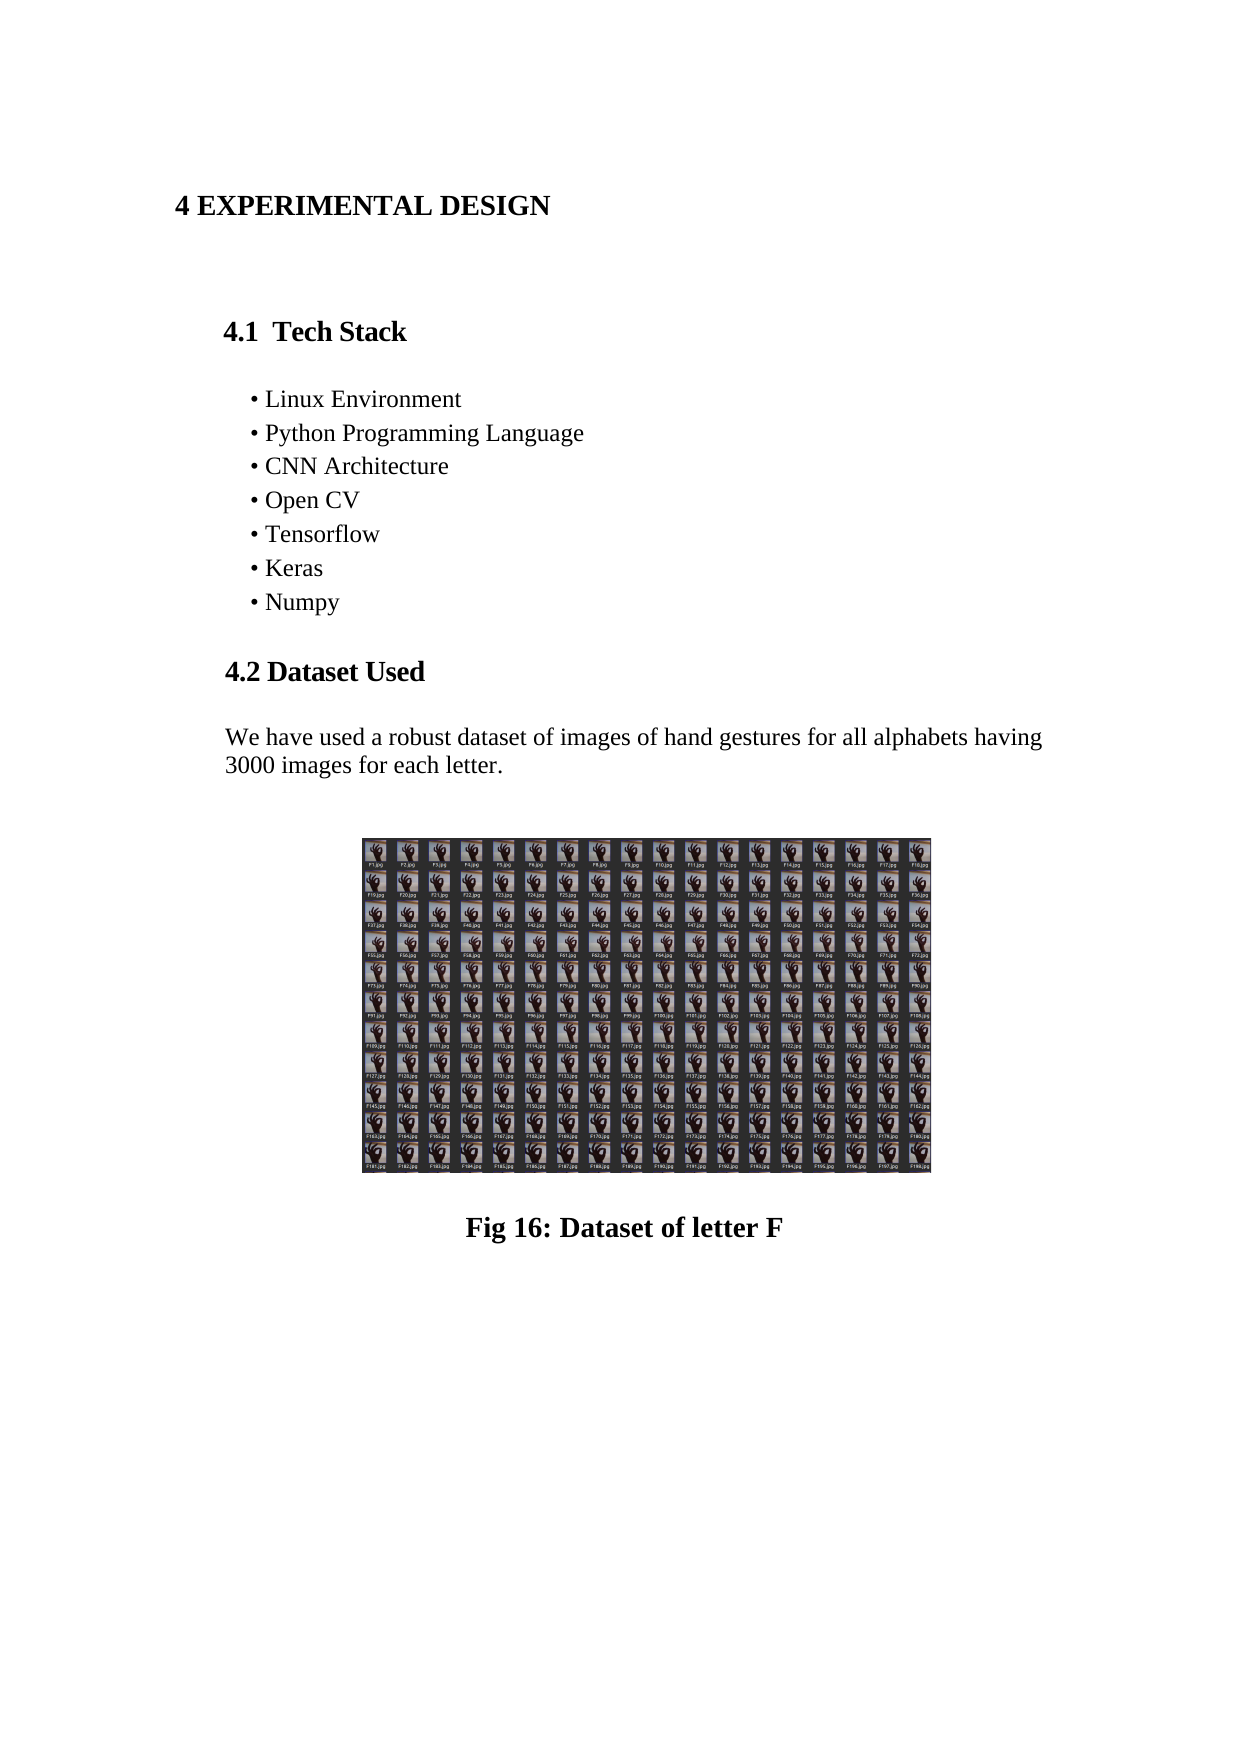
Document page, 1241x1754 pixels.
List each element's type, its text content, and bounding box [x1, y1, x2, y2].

subtitle 3000 images for each letter. [225, 750, 1065, 779]
subtitle 4.2 Dataset Used [225, 654, 1065, 688]
picture [362, 838, 932, 1173]
subtitle Fig 16: Dataset of letter F [225, 1210, 1065, 1244]
text • Tensorflow [225, 519, 1015, 548]
subtitle 4.1 Tech Stack [175, 314, 1065, 348]
text • Python Programming Language [225, 418, 1015, 446]
subtitle We have used a robust dataset of images of hand gestures for all alphabets having [225, 722, 1065, 750]
text • Keras [225, 553, 1015, 582]
text • Linux Environment [225, 384, 1015, 412]
text • Open CV [225, 485, 1015, 514]
text • Numpy [225, 587, 1015, 616]
text • CNN Architecture [225, 451, 1015, 480]
subtitle 4 EXPERIMENTAL DESIGN [175, 188, 1065, 221]
